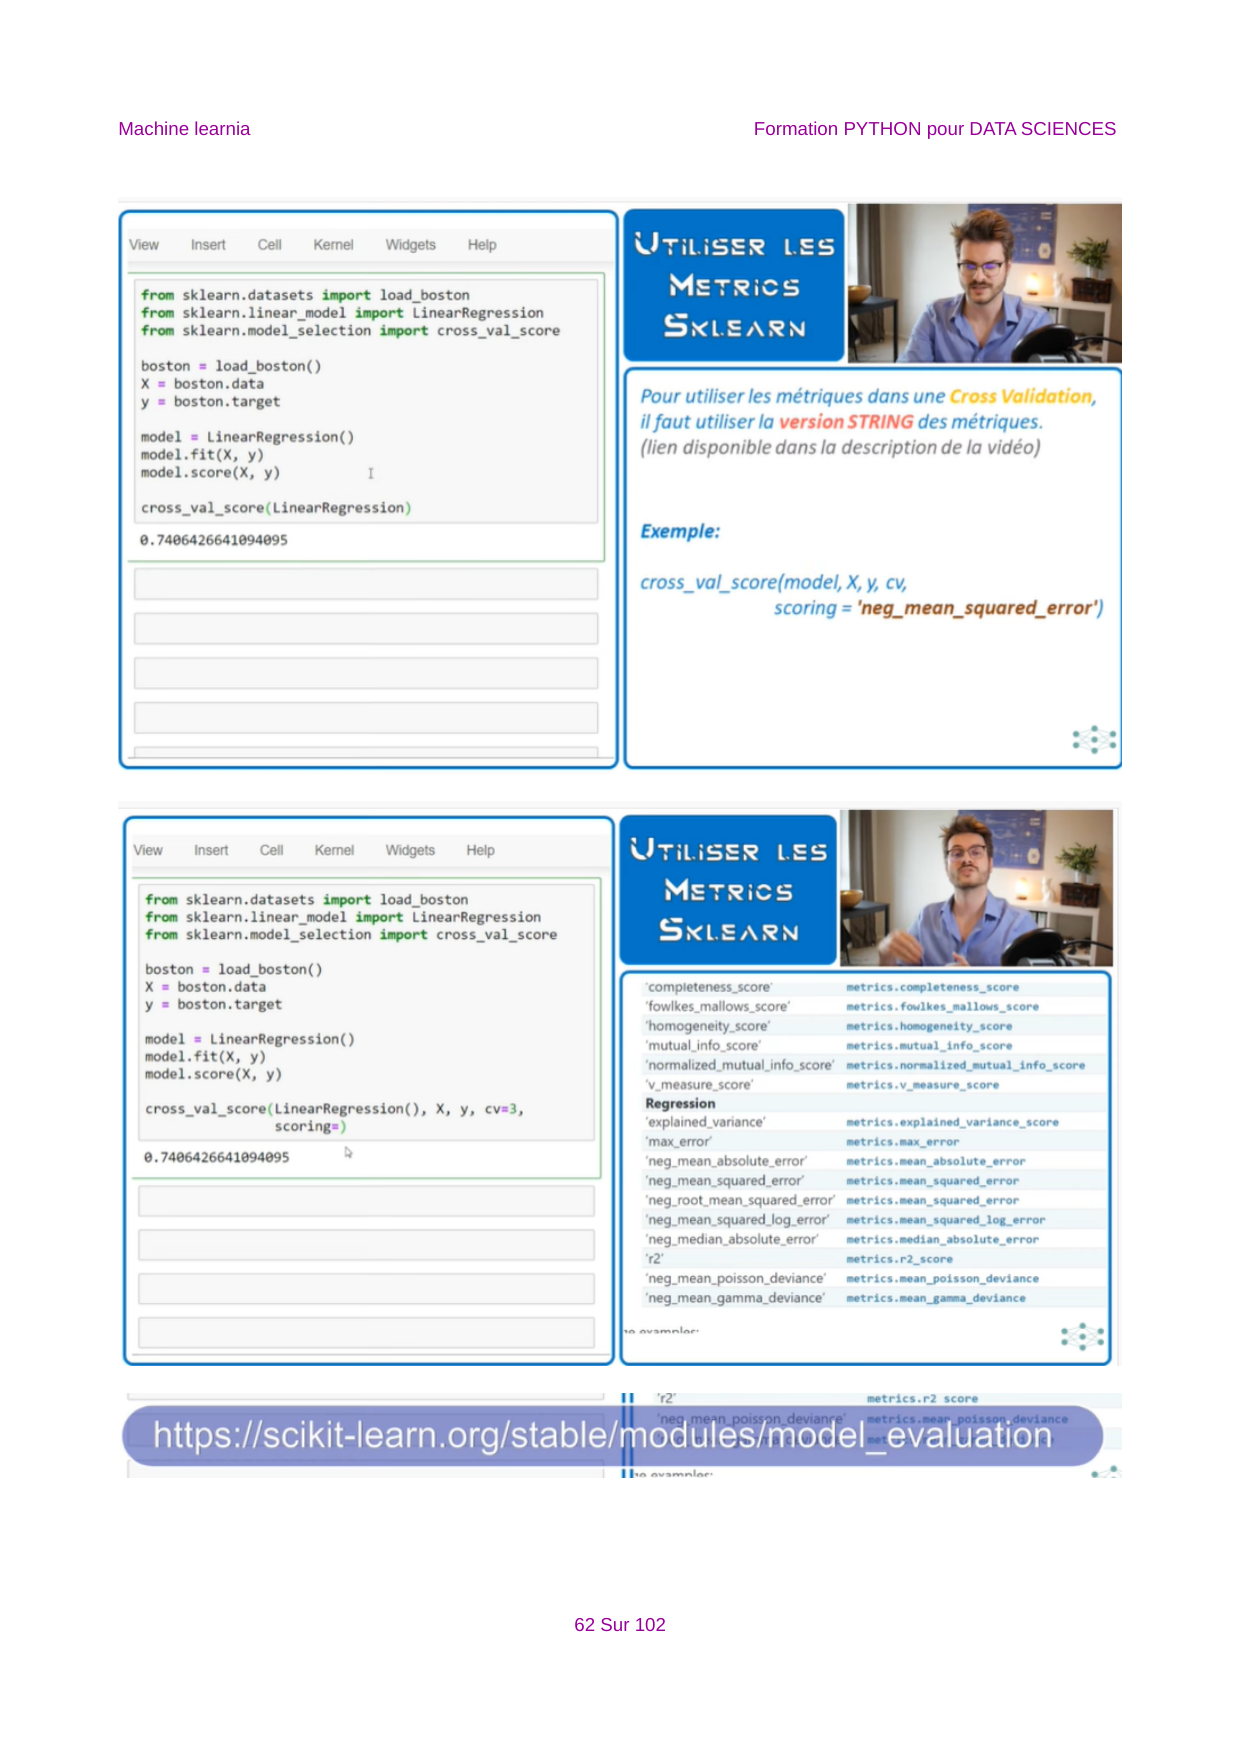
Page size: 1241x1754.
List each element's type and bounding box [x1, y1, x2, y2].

picture [118, 1393, 1122, 1478]
picture [118, 197, 1122, 774]
picture [118, 801, 1122, 1366]
